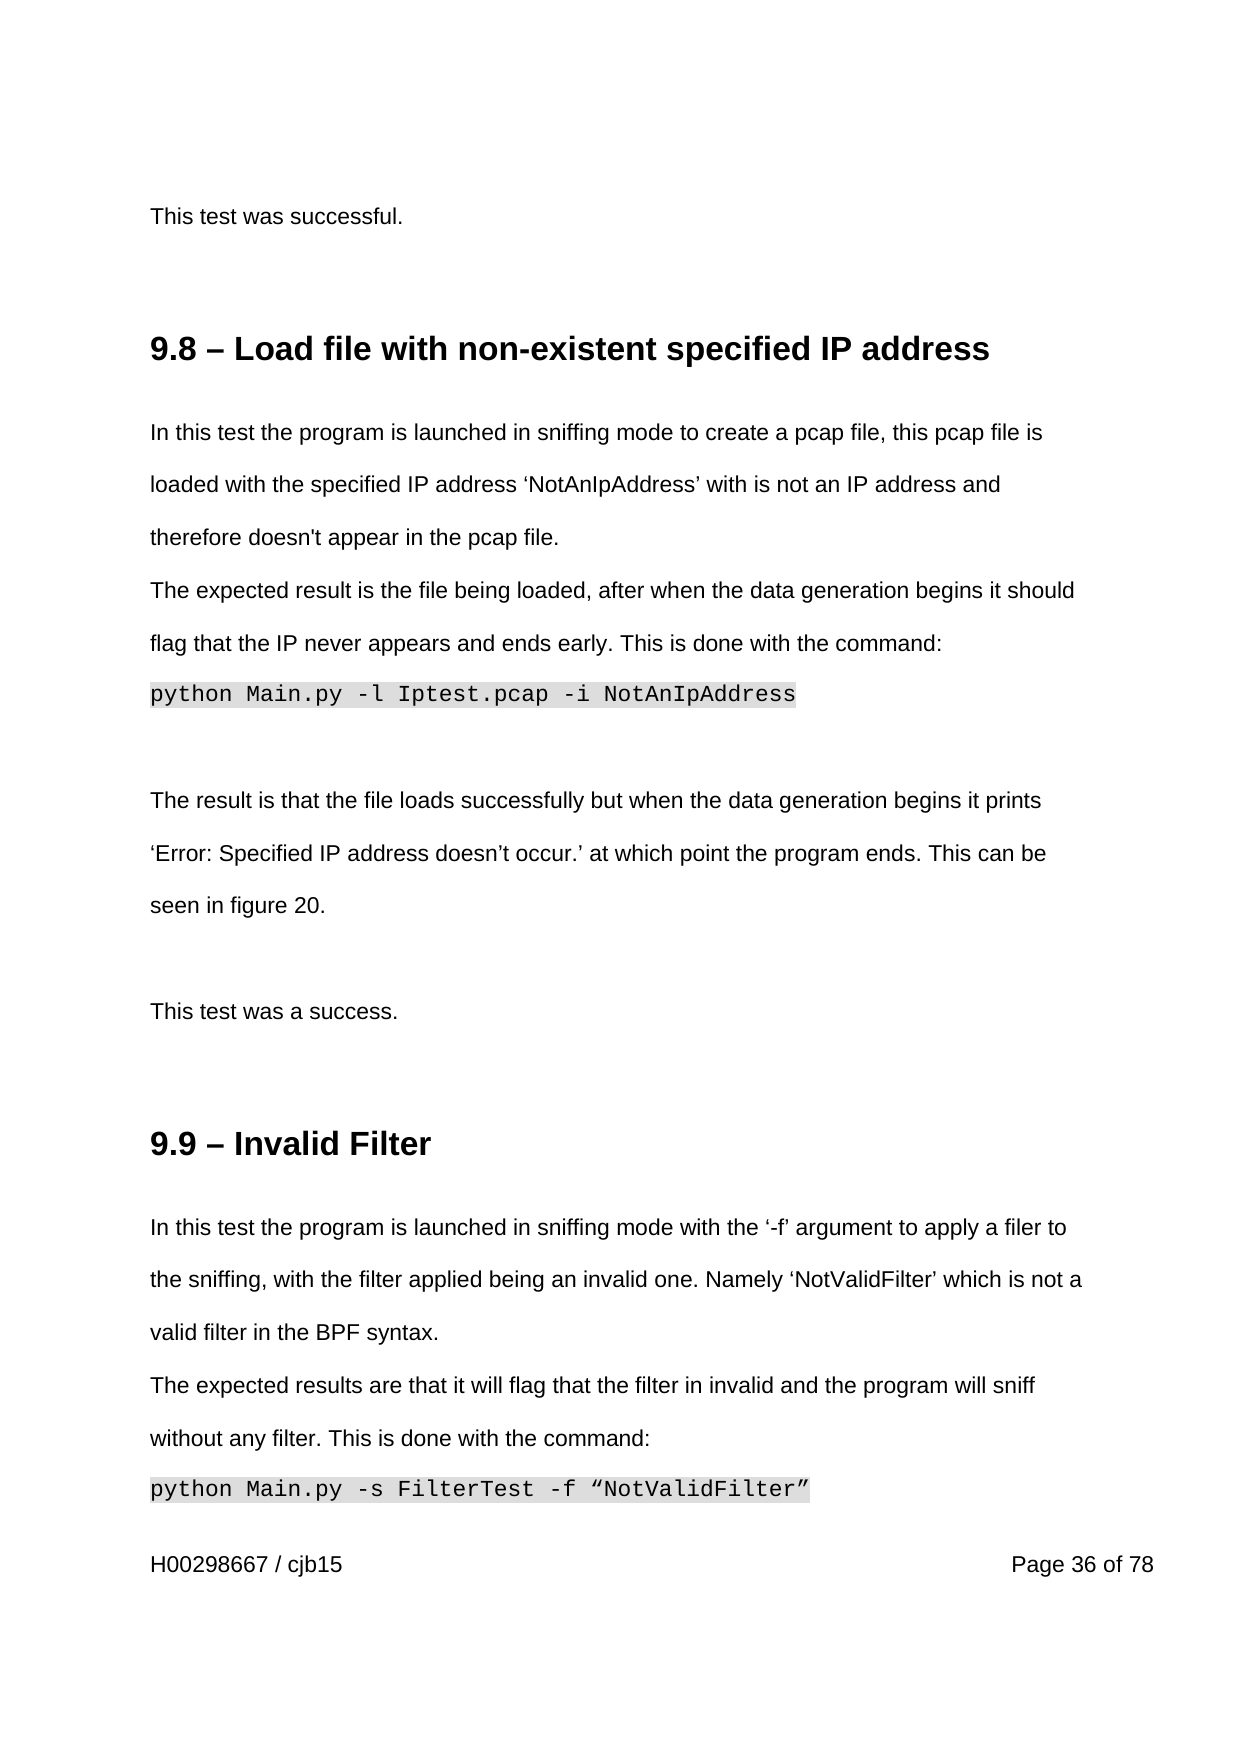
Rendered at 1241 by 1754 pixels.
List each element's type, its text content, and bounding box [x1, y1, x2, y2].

text This test was successful. [150, 203, 1090, 229]
text python Main.py -s FilterTest -f “NotValidFilter” [150, 1477, 1090, 1503]
text In this test the program is launched in sniffing mode with the ‘-f’ argument to apply a filer to the sniffing, with the filter applied being an invalid one. Namely ‘NotValidFilter’ which is not a valid filter in the BPF syntax. [150, 1214, 1090, 1346]
text The result is that the file loads successfully but when the data generation begins it prints ‘Error: Specified IP address doesn’t occur.’ at which point the program ends. This can be seen in figure 20. [150, 787, 1090, 919]
text The expected result is the file being loaded, after when the data generation begins it should flag that the IP never appears and ends early. This is done with the command: [150, 577, 1090, 656]
text This test was a success. [150, 998, 1090, 1024]
text The expected results are that it will flag that the filter in invalid and the program will sniff without any filter. This is done with the command: [150, 1372, 1090, 1451]
text In this test the program is launched in sniffing mode to create a pcap file, this pcap file is loaded with the specified IP address ‘NotAnIpAddress’ with is not an IP address and therefore doesn't appear in the pcap file. [150, 419, 1090, 551]
subtitle 9.8 – Load file with non-existent specified IP address [150, 329, 1090, 368]
subtitle 9.9 – Invalid Filter [150, 1124, 1090, 1163]
text python Main.py -l Iptest.pcap -i NotAnIpAddress [150, 682, 1090, 708]
